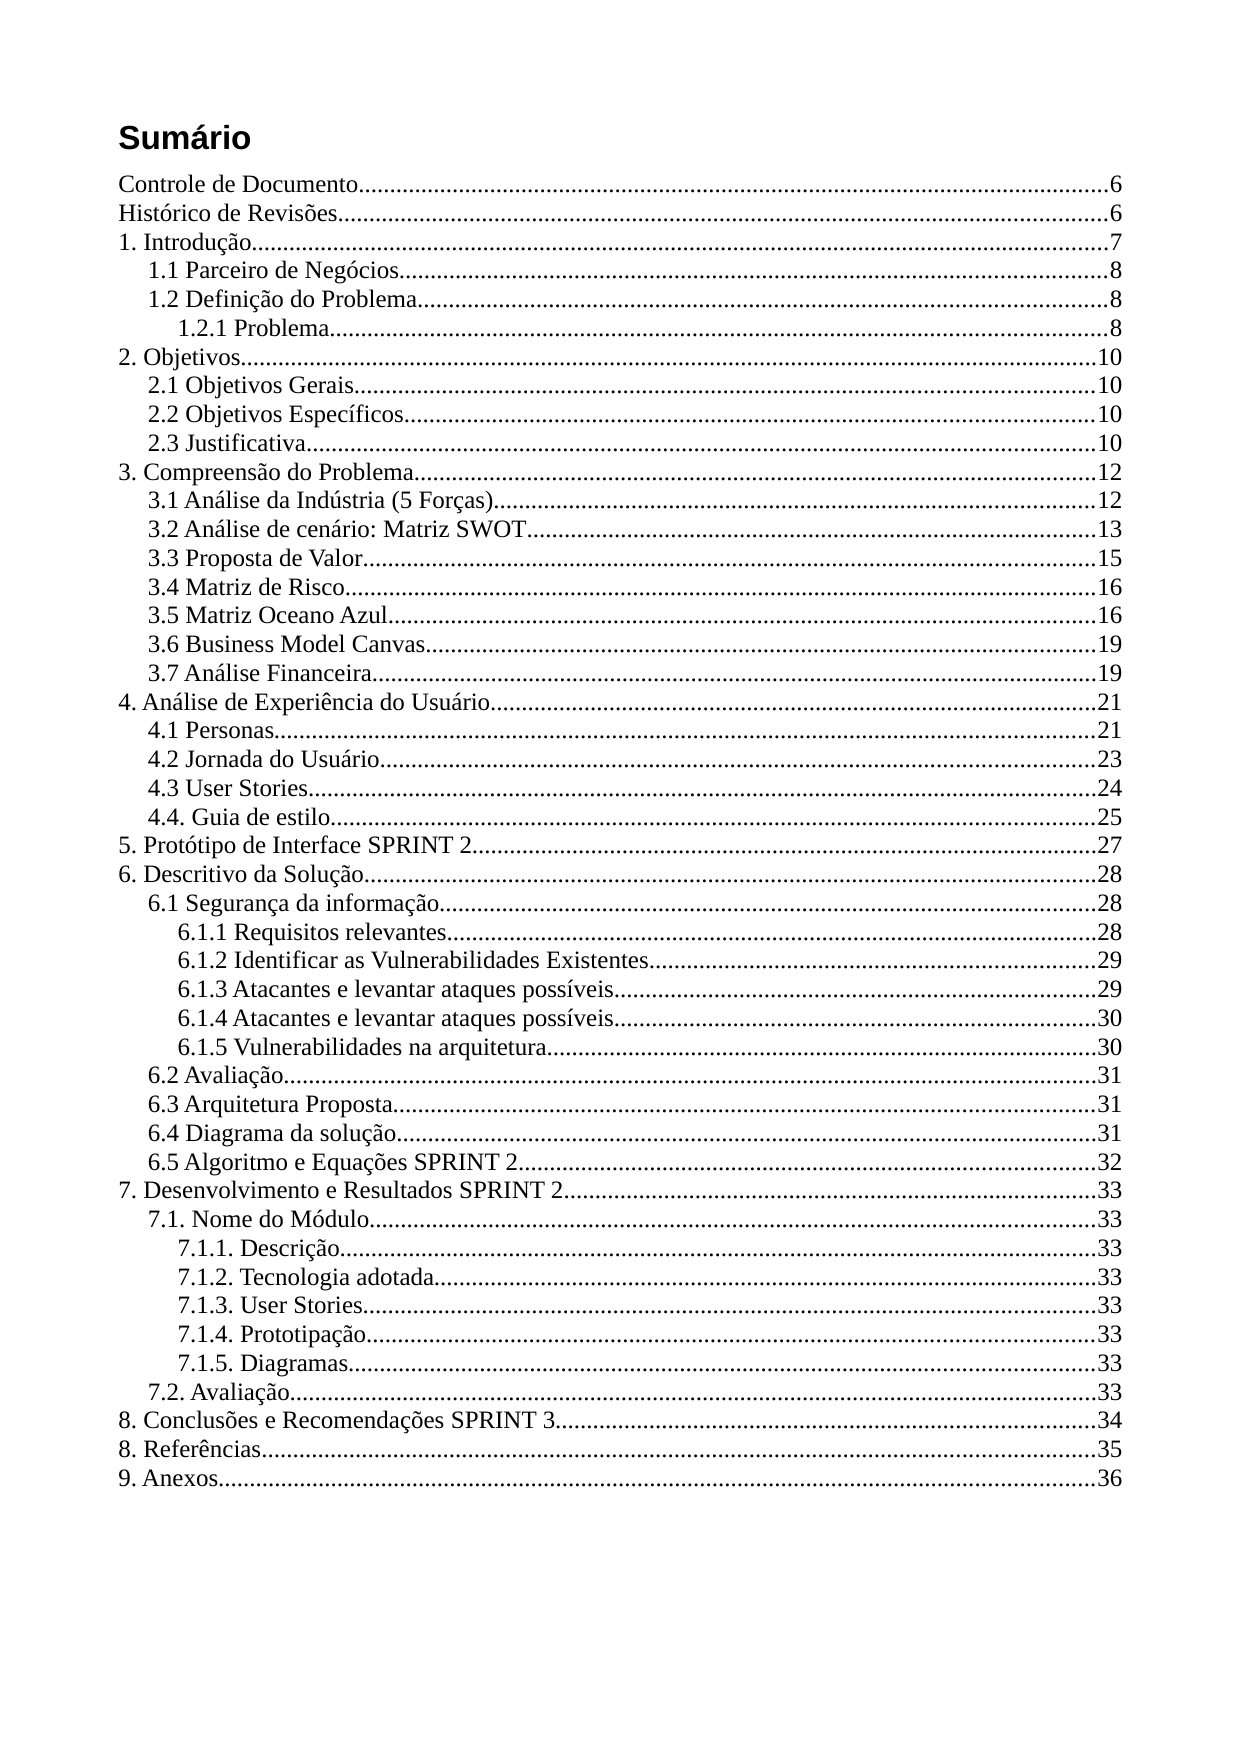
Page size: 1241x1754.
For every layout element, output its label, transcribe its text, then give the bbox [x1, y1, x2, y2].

text 8. Conclusões e Recomendações SPRINT 3 34 [118, 1405, 1122, 1434]
text 7.1. Nome do Módulo 33 [148, 1204, 1122, 1233]
text 2.3 Justificativa 10 [148, 428, 1122, 457]
text 7.1.2. Tecnologia adotada 33 [177, 1262, 1122, 1290]
text 3.7 Análise Financeira 19 [148, 658, 1122, 687]
text 4.1 Personas 21 [148, 715, 1122, 744]
text 1.2 Definição do Problema 8 [148, 284, 1122, 313]
text 6. Descritivo da Solução 28 [118, 859, 1122, 888]
text 3.1 Análise da Indústria (5 Forças) 12 [148, 485, 1122, 514]
text 4. Análise de Experiência do Usuário 21 [118, 687, 1122, 715]
text 3.6 Business Model Canvas 19 [148, 629, 1122, 658]
text 2.1 Objetivos Gerais 10 [148, 370, 1122, 399]
text 1.1 Parceiro de Negócios 8 [148, 255, 1122, 284]
text 6.1.2 Identificar as Vulnerabilidades Existentes 29 [177, 945, 1122, 974]
text 6.1.5 Vulnerabilidades na arquitetura 30 [177, 1032, 1122, 1060]
text 2. Objetivos 10 [118, 342, 1122, 370]
text 7.1.1. Descrição 33 [177, 1233, 1122, 1262]
text 3.5 Matriz Oceano Azul 16 [148, 600, 1122, 629]
text 1.2.1 Problema 8 [177, 313, 1122, 342]
text 6.1.1 Requisitos relevantes 28 [177, 917, 1122, 945]
text 6.2 Avaliação 31 [148, 1060, 1122, 1089]
text Controle de Documento 6 [118, 169, 1122, 198]
text 1. Introdução 7 [118, 227, 1122, 255]
text 6.1 Segurança da informação 28 [148, 888, 1122, 917]
text 7.2. Avaliação 33 [148, 1377, 1122, 1405]
text 3.3 Proposta de Valor 15 [148, 543, 1122, 572]
text 3.2 Análise de cenário: Matriz SWOT 13 [148, 514, 1122, 543]
text 8. Referências 35 [118, 1434, 1122, 1463]
text 6.4 Diagrama da solução 31 [148, 1118, 1122, 1147]
text 7.1.3. User Stories 33 [177, 1290, 1122, 1319]
text 4.2 Jornada do Usuário 23 [148, 744, 1122, 773]
text 7.1.5. Diagramas 33 [177, 1348, 1122, 1377]
subtitle Sumário [118, 118, 1122, 157]
text 4.4. Guia de estilo 25 [148, 802, 1122, 830]
text 6.1.3 Atacantes e levantar ataques possíveis 29 [177, 974, 1122, 1003]
text 3. Compreensão do Problema 12 [118, 457, 1122, 485]
text 6.1.4 Atacantes e levantar ataques possíveis 30 [177, 1003, 1122, 1032]
text 2.2 Objetivos Específicos 10 [148, 399, 1122, 428]
text 6.3 Arquitetura Proposta 31 [148, 1089, 1122, 1118]
text 9. Anexos 36 [118, 1463, 1122, 1492]
text 5. Protótipo de Interface SPRINT 2 27 [118, 830, 1122, 859]
text 7. Desenvolvimento e Resultados SPRINT 2 33 [118, 1175, 1122, 1204]
text 3.4 Matriz de Risco 16 [148, 572, 1122, 600]
text Histórico de Revisões 6 [118, 198, 1122, 227]
text 7.1.4. Prototipação 33 [177, 1319, 1122, 1348]
text 4.3 User Stories 24 [148, 773, 1122, 802]
text 6.5 Algoritmo e Equações SPRINT 2 32 [148, 1147, 1122, 1175]
